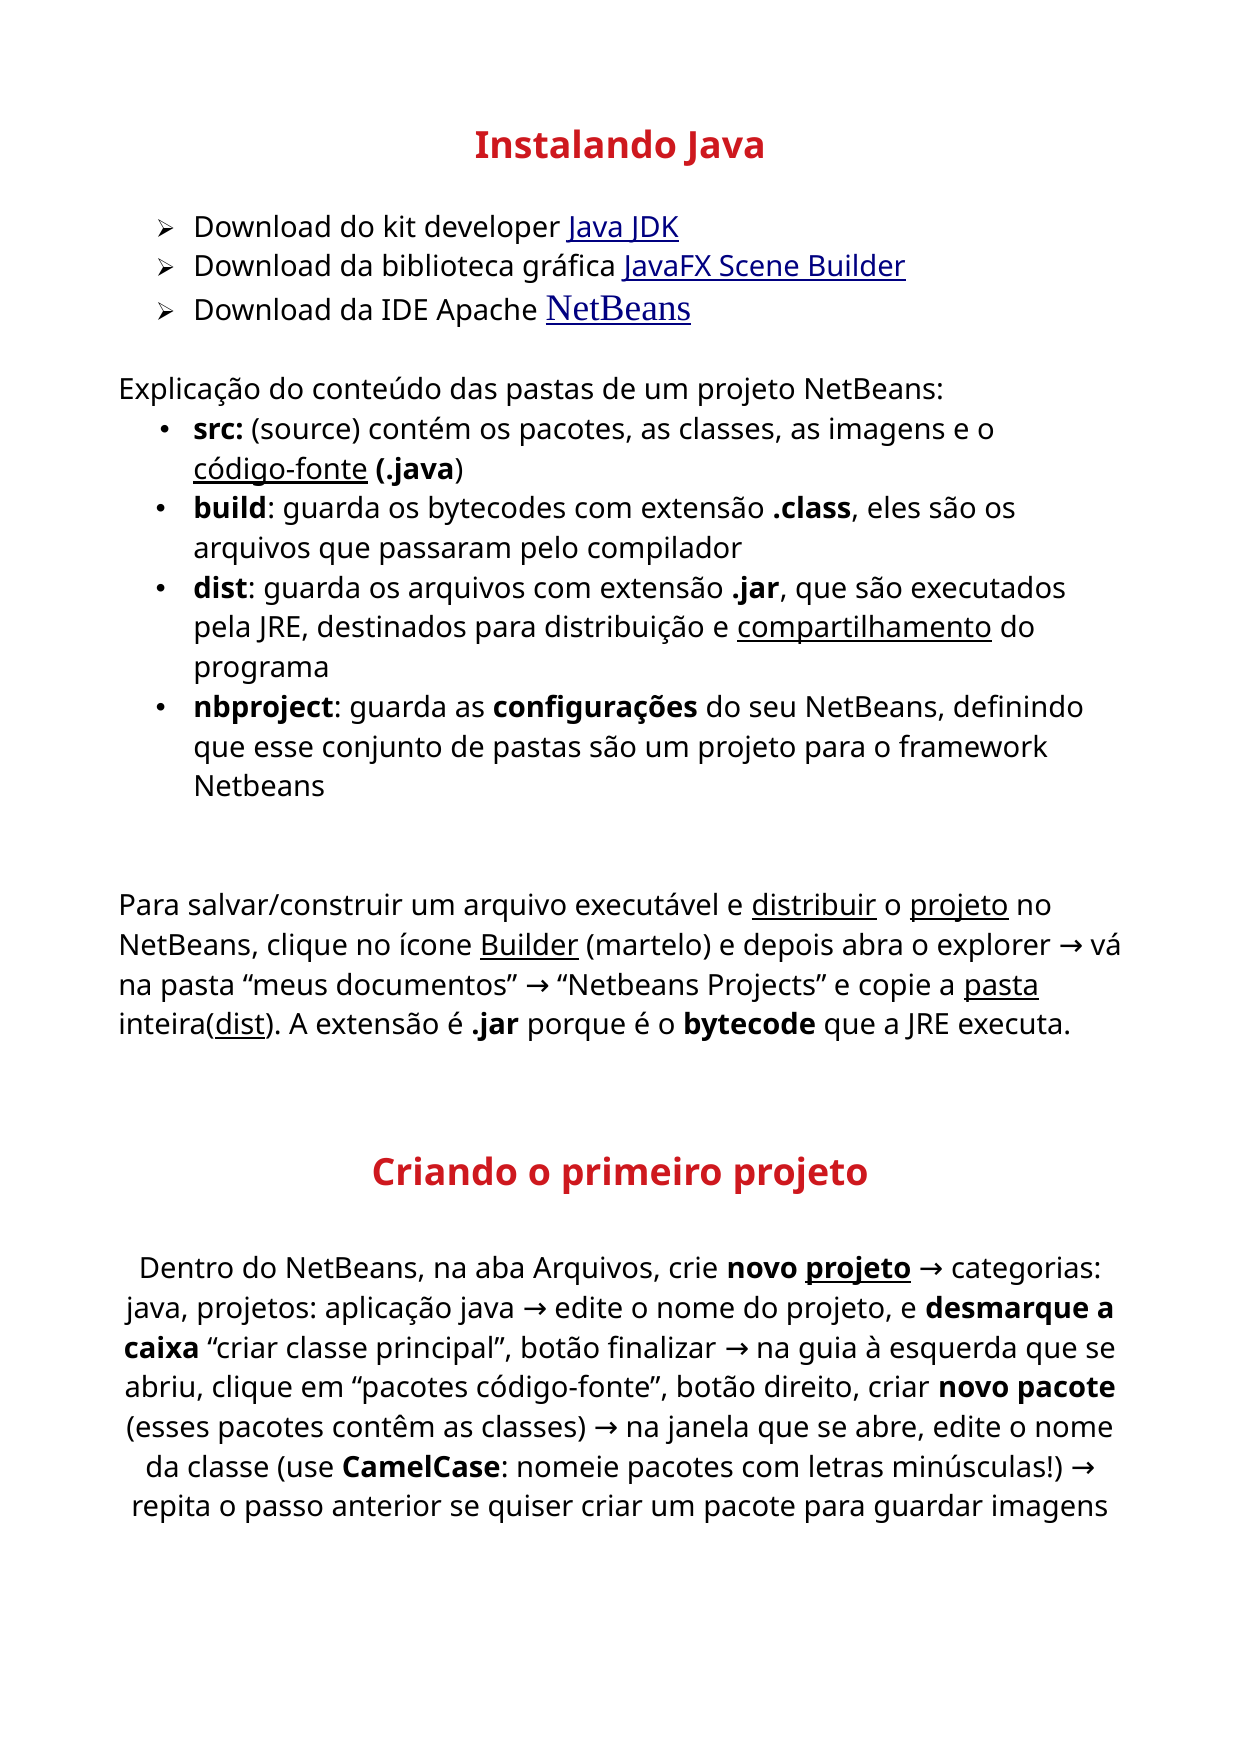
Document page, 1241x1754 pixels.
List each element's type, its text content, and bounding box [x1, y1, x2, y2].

text Para salvar/construir um arquivo executável e distribuir o projeto no NetBeans, clique no ícone Builder (martelo) e depois abra o explorer → vá na pasta “meus documentos” → “Netbeans Projects” e copie a pasta inteira(dist). A extensão é .jar porque é o bytecode que a JRE executa. [118, 884, 1122, 1043]
text Explicação do conteúdo das pastas de um projeto NetBeans: [118, 369, 1122, 408]
list Download da biblioteca gráfica JavaFX Scene Builder [156, 246, 1122, 285]
text Criando o primeiro projeto [118, 1145, 1122, 1196]
list código-fonte (.java) [156, 448, 1122, 488]
list build: guarda os bytecodes com extensão .class, eles são os arquivos que passaram pelo compilador [156, 488, 1122, 567]
list Download do kit developer Java JDK [156, 206, 1122, 246]
list src: (source) contém os pacotes, as classes, as imagens e o [159, 408, 1169, 448]
text Dentro do NetBeans, na aba Arquivos, crie novo projeto → categorias: java, projetos: aplicação java → edite o nome do projeto, e desmarque a caixa “criar classe principal”, botão finalizar → na guia à esquerda que se abriu, clique em “pacotes código-fonte”, botão direito, criar novo pacote (esses pacotes contêm as classes) → na janela que se abre, edite o nome da classe (use CamelCase: nomeie pacotes com letras minúsculas!) → repita o passo anterior se quiser criar um pacote para guardar imagens [118, 1247, 1122, 1525]
list dist: guarda os arquivos com extensão .jar, que são executados pela JRE, destinados para distribuição e compartilhamento do programa [156, 567, 1122, 686]
text Instalando Java [118, 118, 1122, 169]
list Download da IDE Apache NetBeans [156, 285, 1122, 329]
list nbproject: guarda as configurações do seu NetBeans, definindo que esse conjunto de pastas são um projeto para o framework Netbeans [156, 686, 1122, 805]
